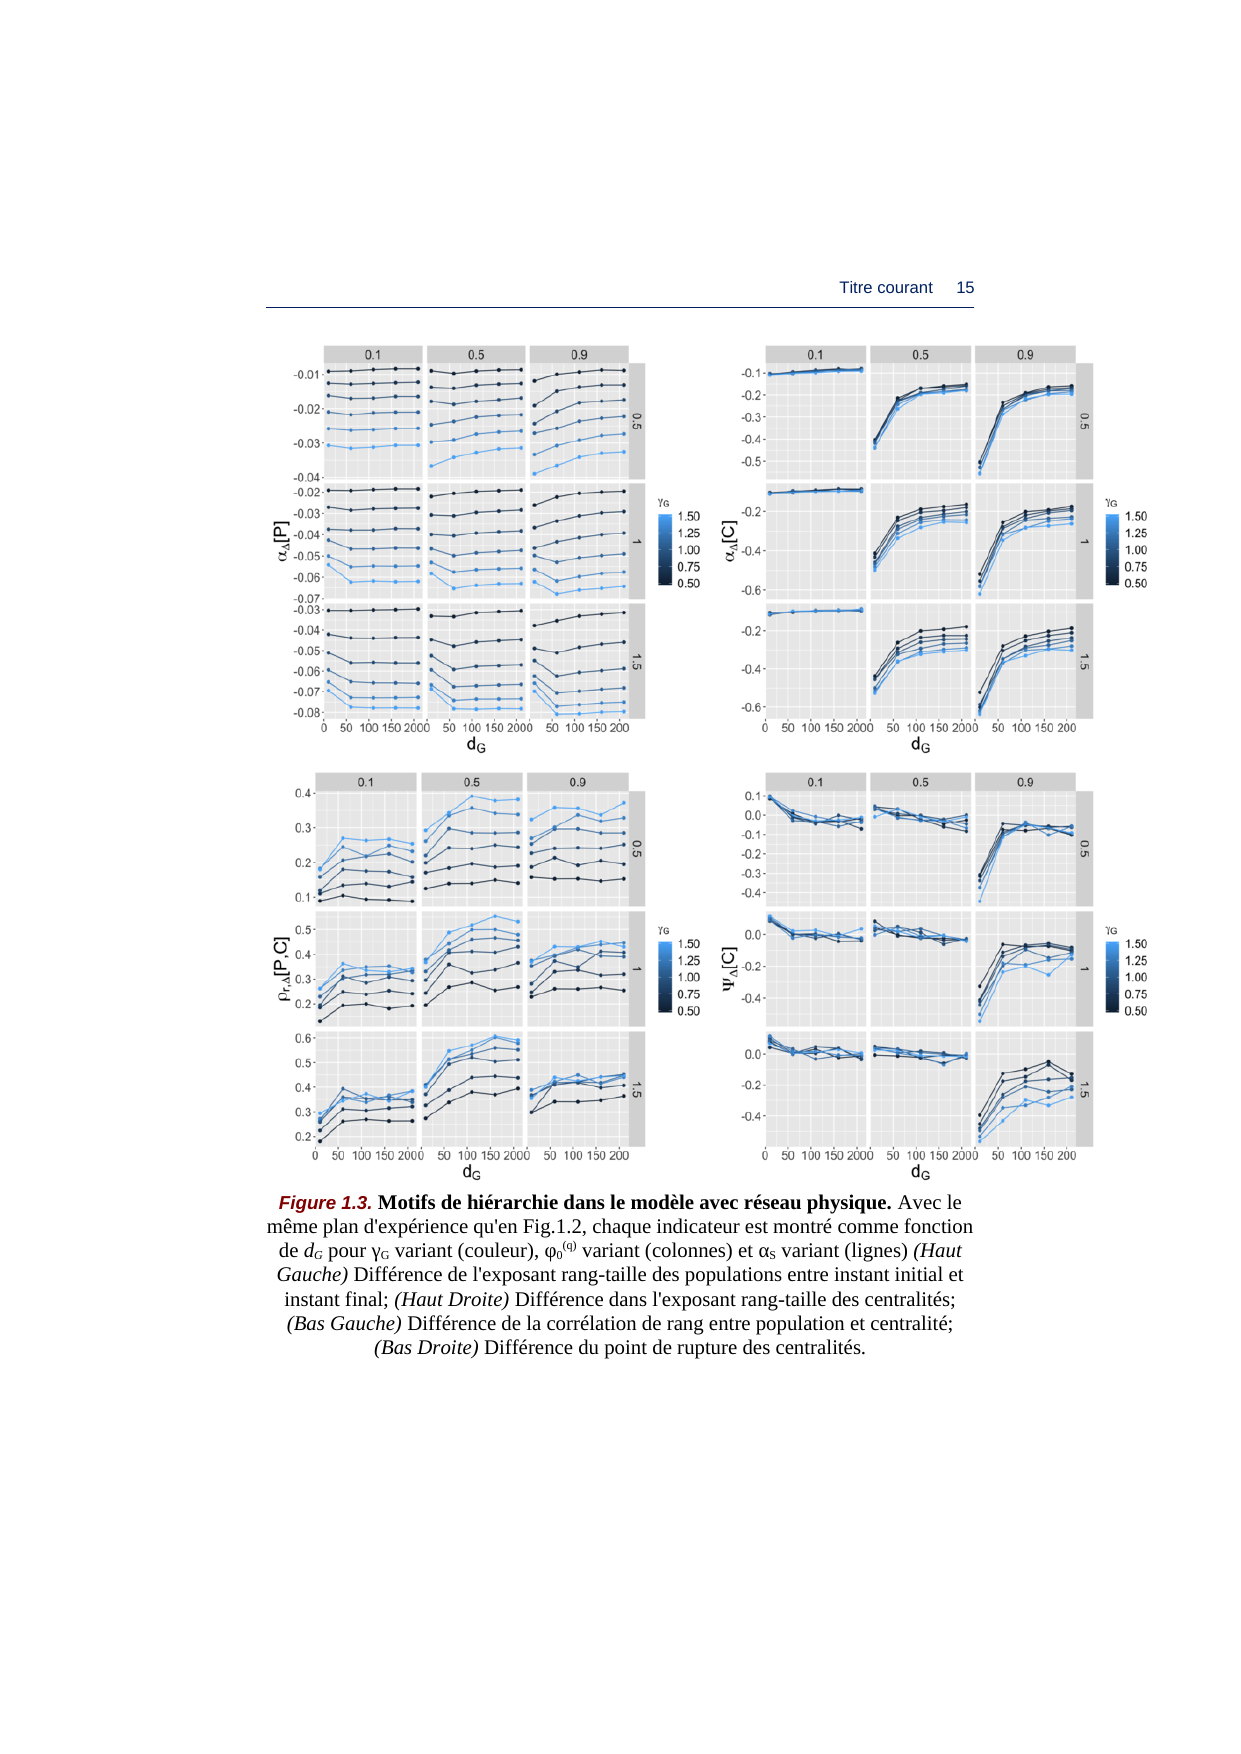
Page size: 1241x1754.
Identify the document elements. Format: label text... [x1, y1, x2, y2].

picture [265, 336, 1160, 1191]
text Figure 1.3. Motifs de hiérarchie dans le modèle avec réseau physique. Avec le même plan d'expérience qu'en Fig.1.2, chaque indicateur est montré comme fonction de dG pour γG variant (couleur), φ0(q) variant (colonnes) et αS variant (lignes) (Haut Gauche) Différence de l'exposant rang-taille des populations entre instant initial et instant final; (Haut Droite) Différence dans l'exposant rang-taille des centralités; (Bas Gauche) Différence de la corrélation de rang entre population et centralité; (Bas Droite) Différence du point de rupture des centralités. [266, 1191, 974, 1359]
